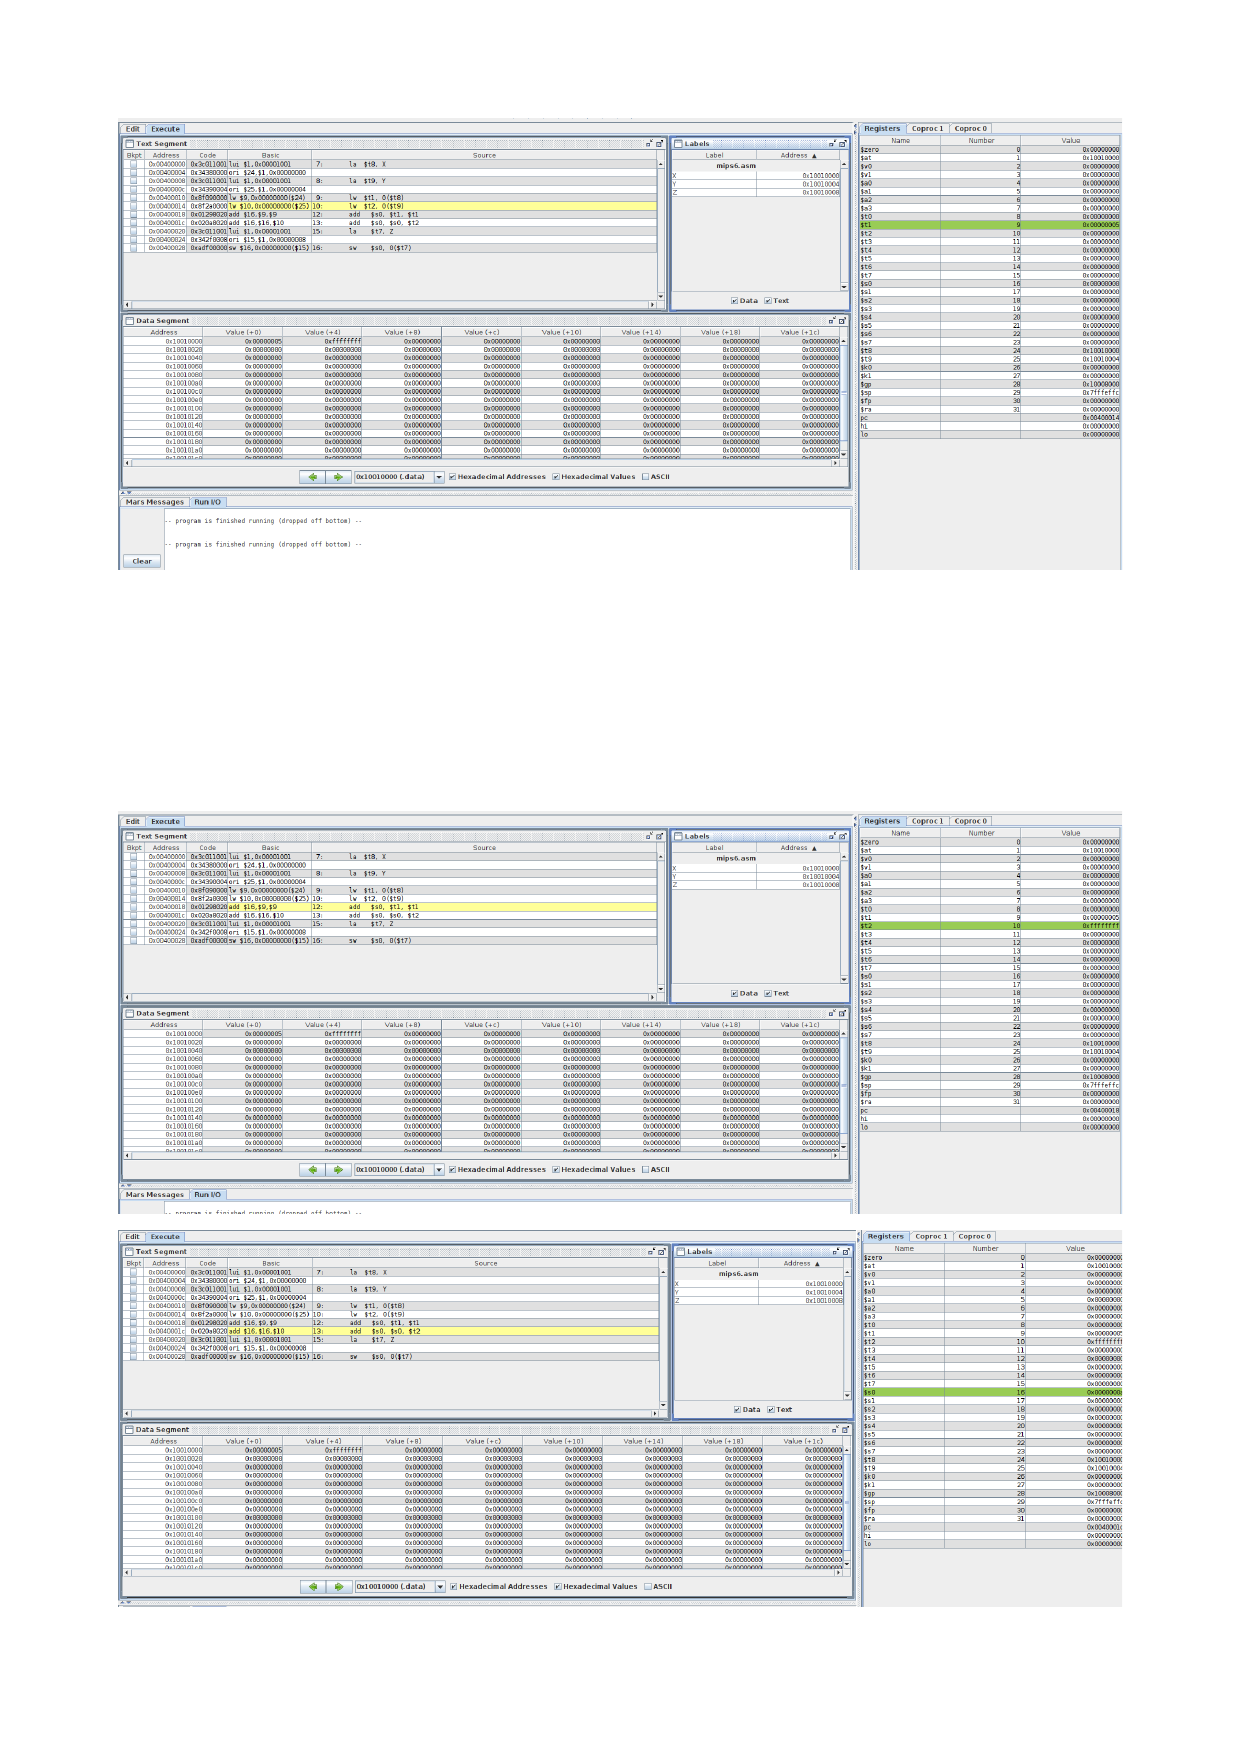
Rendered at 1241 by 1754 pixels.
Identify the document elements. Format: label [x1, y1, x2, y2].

picture [118, 1230, 1123, 1607]
picture [118, 118, 1123, 570]
picture [118, 811, 1123, 1214]
